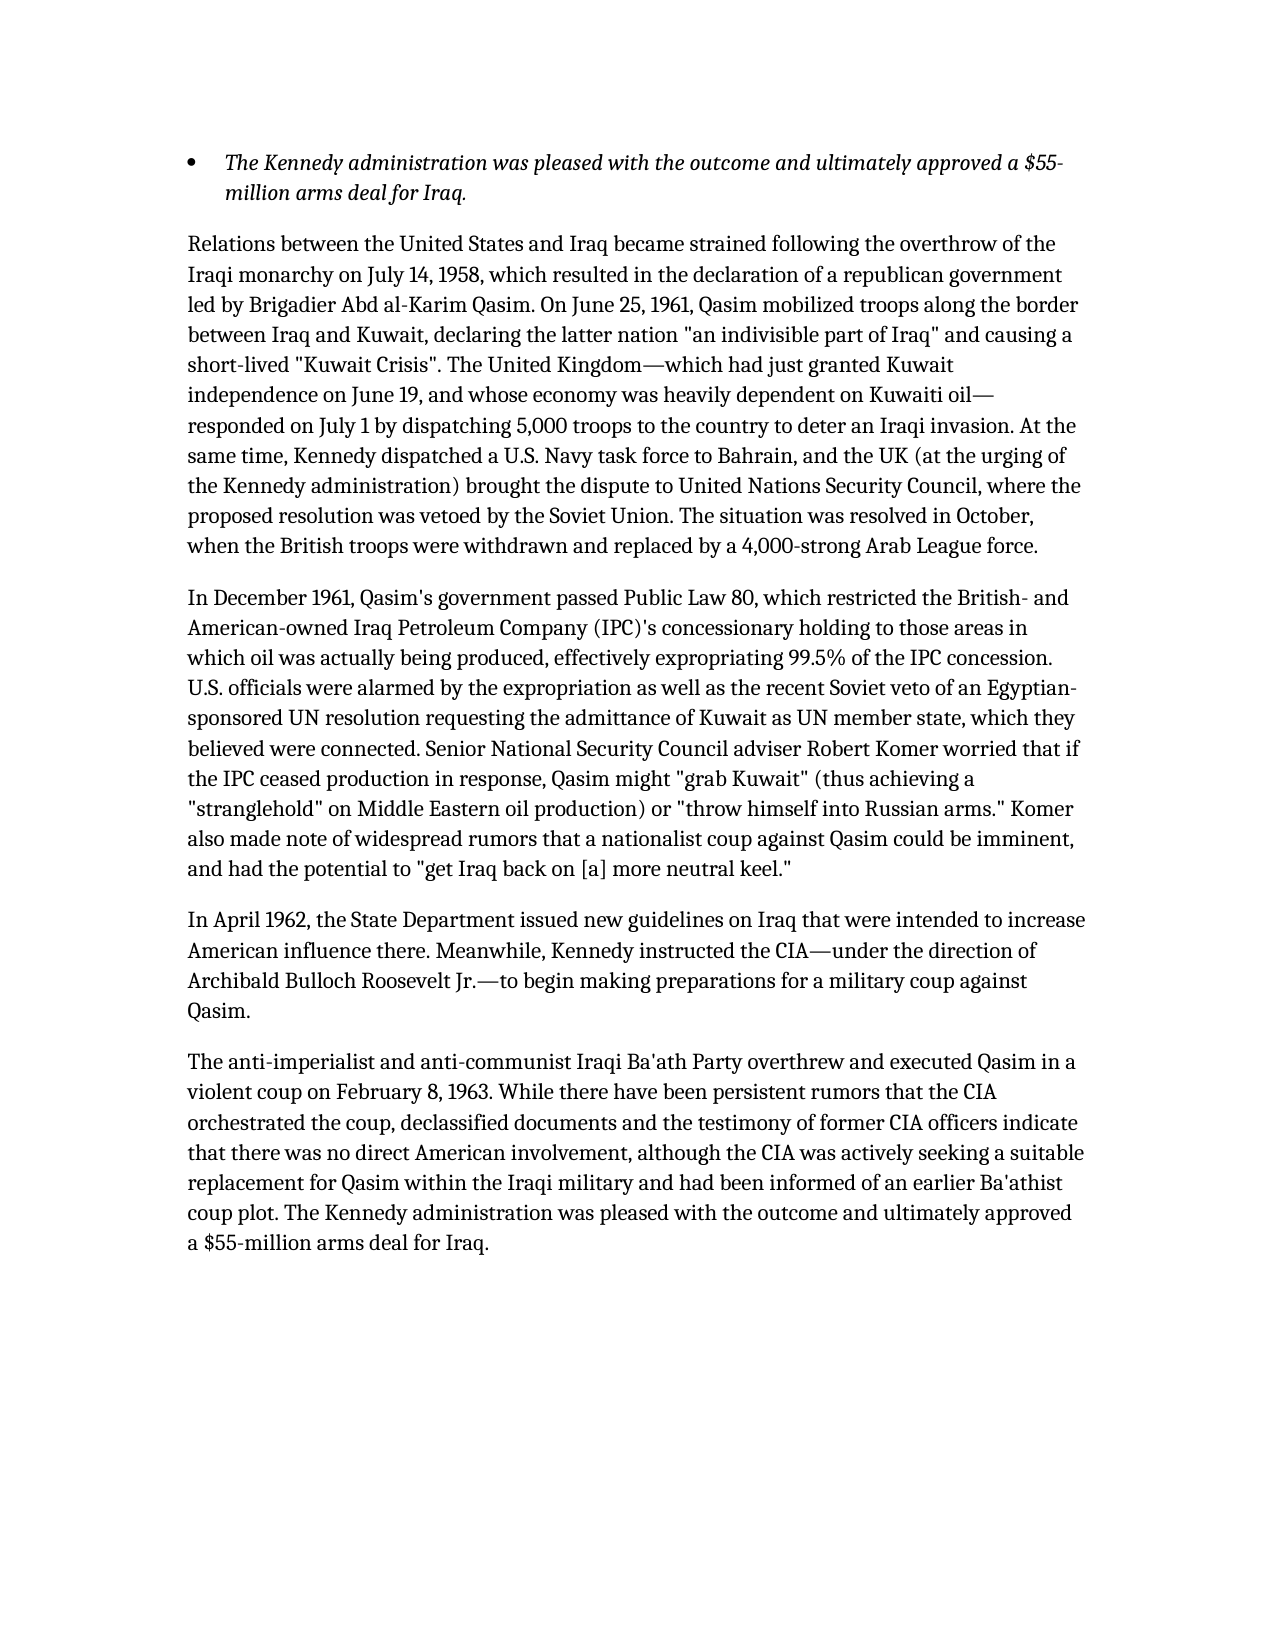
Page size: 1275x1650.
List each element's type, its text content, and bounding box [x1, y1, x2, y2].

list The Kennedy administration was pleased with the outcome and ultimately approved a $55-million arms deal for Iraq. [187, 150, 1087, 207]
text The anti-imperialist and anti-communist Iraqi Ba'ath Party overthrew and executed Qasim in a violent coup on February 8, 1963. While there have been persistent rumors that the CIA orchestrated the coup, declassified documents and the testimony of former CIA officers indicate that there was no direct American involvement, although the CIA was actively seeking a suitable replacement for Qasim within the Iraqi military and had been informed of an earlier Ba'athist coup plot. The Kennedy administration was pleased with the outcome and ultimately approved a $55-million arms deal for Iraq. [187, 1049, 1087, 1257]
text In December 1961, Qasim's government passed Public Law 80, which restricted the British- and American-owned Iraq Petroleum Company (IPC)'s concessionary holding to those areas in which oil was actually being produced, effectively expropriating 99.5% of the IPC concession. U.S. officials were alarmed by the expropriation as well as the recent Soviet veto of an Egyptian-sponsored UN resolution requesting the admittance of Kuwait as UN member state, which they believed were connected. Senior National Security Council adviser Robert Komer worried that if the IPC ceased production in response, Qasim might "grab Kuwait" (thus achieving a "stranglehold" on Middle Eastern oil production) or "throw himself into Russian arms." Komer also made note of widespread rumors that a nationalist coup against Qasim could be imminent, and had the potential to "get Iraq back on [a] more neutral keel." [187, 584, 1087, 883]
text Relations between the United States and Iraq became strained following the overthrow of the Iraqi monarchy on July 14, 1958, which resulted in the declaration of a republican government led by Brigadier Abd al-Karim Qasim. On June 25, 1961, Qasim mobilized troops along the border between Iraq and Kuwait, declaring the latter nation "an indivisible part of Iraq" and causing a short-lived "Kuwait Crisis". The United Kingdom—which had just granted Kuwait independence on June 19, and whose economy was heavily dependent on Kuwaiti oil—responded on July 1 by dispatching 5,000 troops to the country to deter an Iraqi invasion. At the same time, Kennedy dispatched a U.S. Navy task force to Bahrain, and the UK (at the urging of the Kennedy administration) brought the dispute to United Nations Security Council, where the proposed resolution was vetoed by the Soviet Union. The situation was resolved in October, when the British troops were withdrawn and replaced by a 4,000-strong Arab League force. [187, 231, 1087, 560]
text In April 1962, the State Department issued new guidelines on Iraq that were intended to increase American influence there. Meanwhile, Kennedy instructed the CIA—under the direction of Archibald Bulloch Roosevelt Jr.—to begin making preparations for a military coup against Qasim. [187, 907, 1087, 1024]
